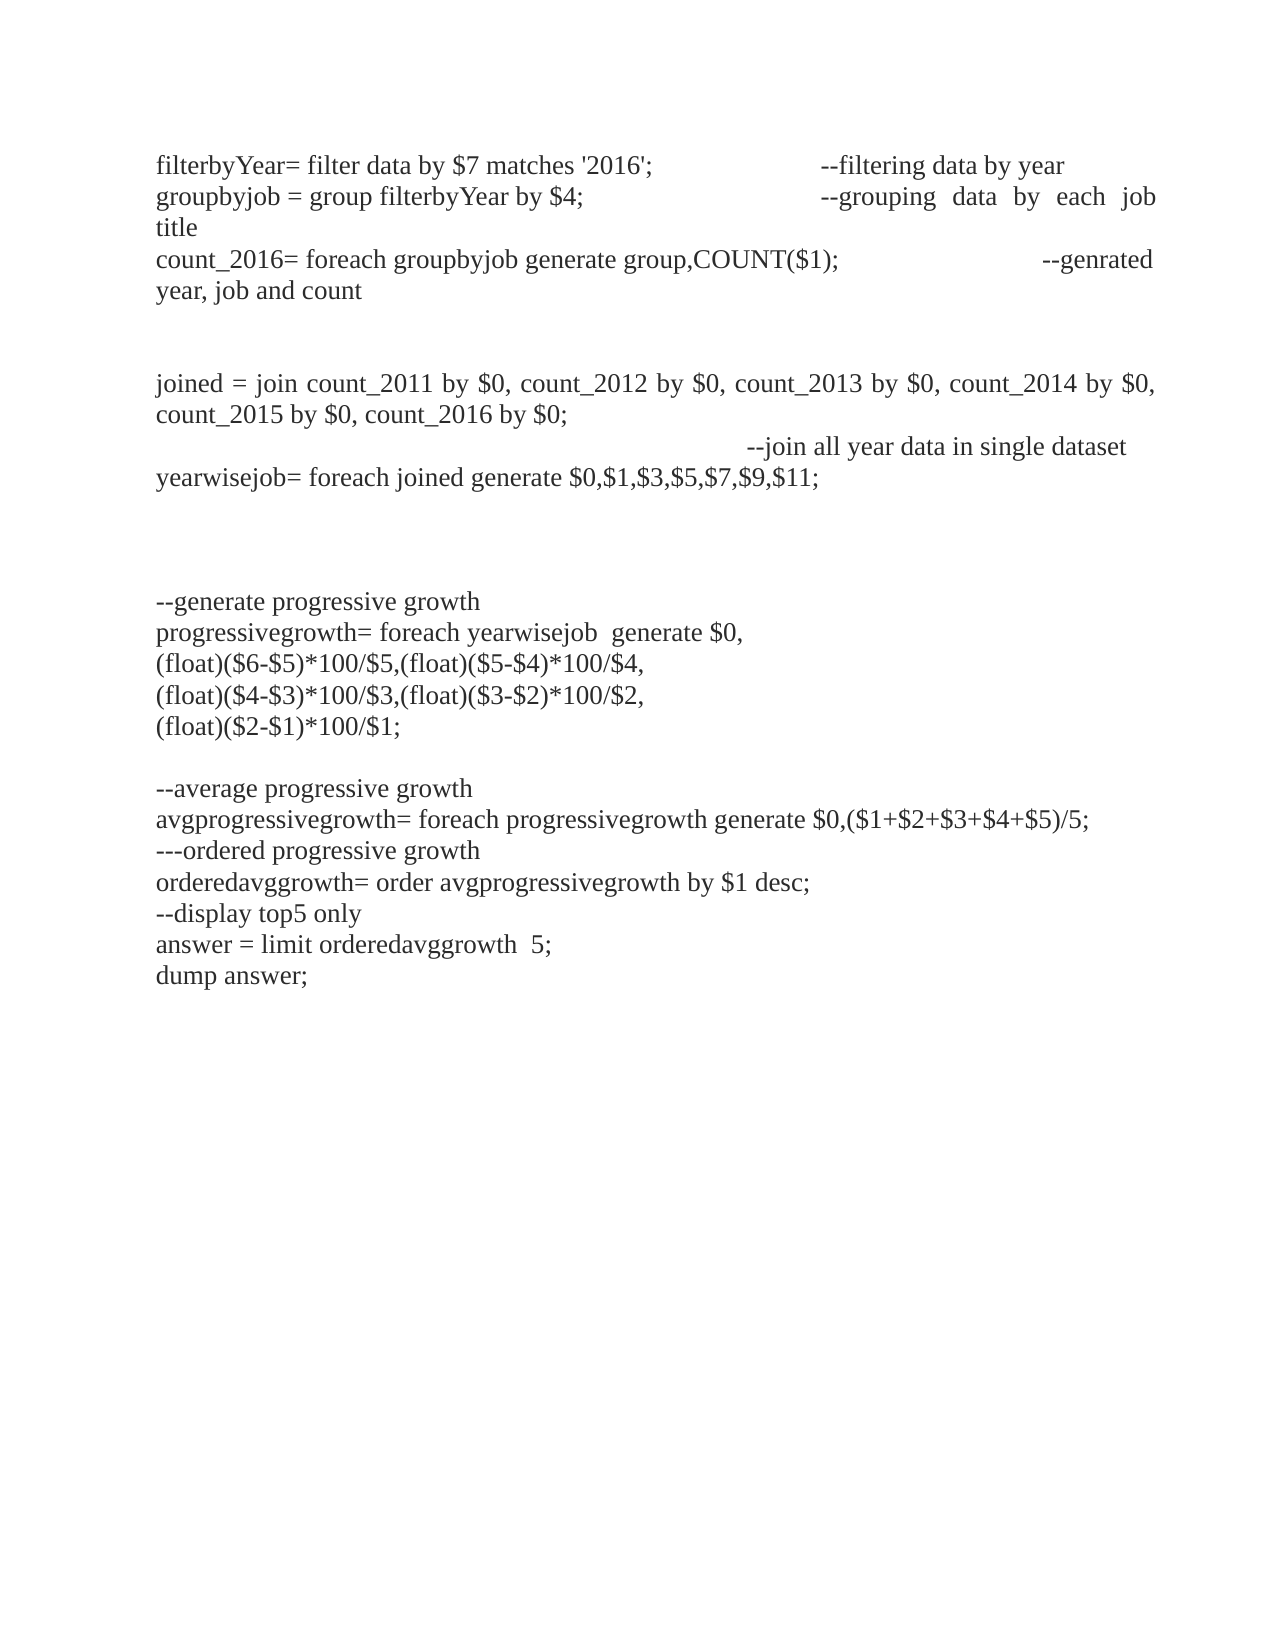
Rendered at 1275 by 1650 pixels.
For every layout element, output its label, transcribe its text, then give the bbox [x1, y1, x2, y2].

text orderedavggrowth= order avgprogressivegrowth by $1 desc; [156, 866, 1157, 897]
text --display top5 only [156, 897, 1157, 928]
text --generate progressive growth [156, 585, 1157, 616]
text groupbyjob = group filterbyYear by $4; --grouping data by each job title [156, 180, 1157, 243]
text (float)($2-$1)*100/$1; [156, 710, 1157, 741]
text ---ordered progressive growth [156, 834, 1157, 866]
text count_2016= foreach groupbyjob generate group,COUNT($1); --genrated year, job and count [156, 243, 1157, 305]
text (float)($6-$5)*100/$5,(float)($5-$4)*100/$4, [156, 648, 1157, 679]
text dump answer; [156, 959, 1157, 990]
text --join all year data in single dataset [156, 429, 1157, 461]
text answer = limit orderedavggrowth 5; [156, 928, 1157, 959]
text (float)($4-$3)*100/$3,(float)($3-$2)*100/$2, [156, 679, 1157, 710]
text progressivegrowth= foreach yearwisejob generate $0, [156, 616, 1157, 648]
text yearwisejob= foreach joined generate $0,$1,$3,$5,$7,$9,$11; [156, 461, 1157, 492]
text filterbyYear= filter data by $7 matches '2016'; --filtering data by year [156, 149, 1157, 180]
text --average progressive growth [156, 772, 1157, 803]
text avgprogressivegrowth= foreach progressivegrowth generate $0,($1+$2+$3+$4+$5)/5; [156, 803, 1157, 834]
text joined = join count_2011 by $0, count_2012 by $0, count_2013 by $0, count_2014 by $0, count_2015 by $0, count_2016 by $0; [156, 367, 1157, 429]
